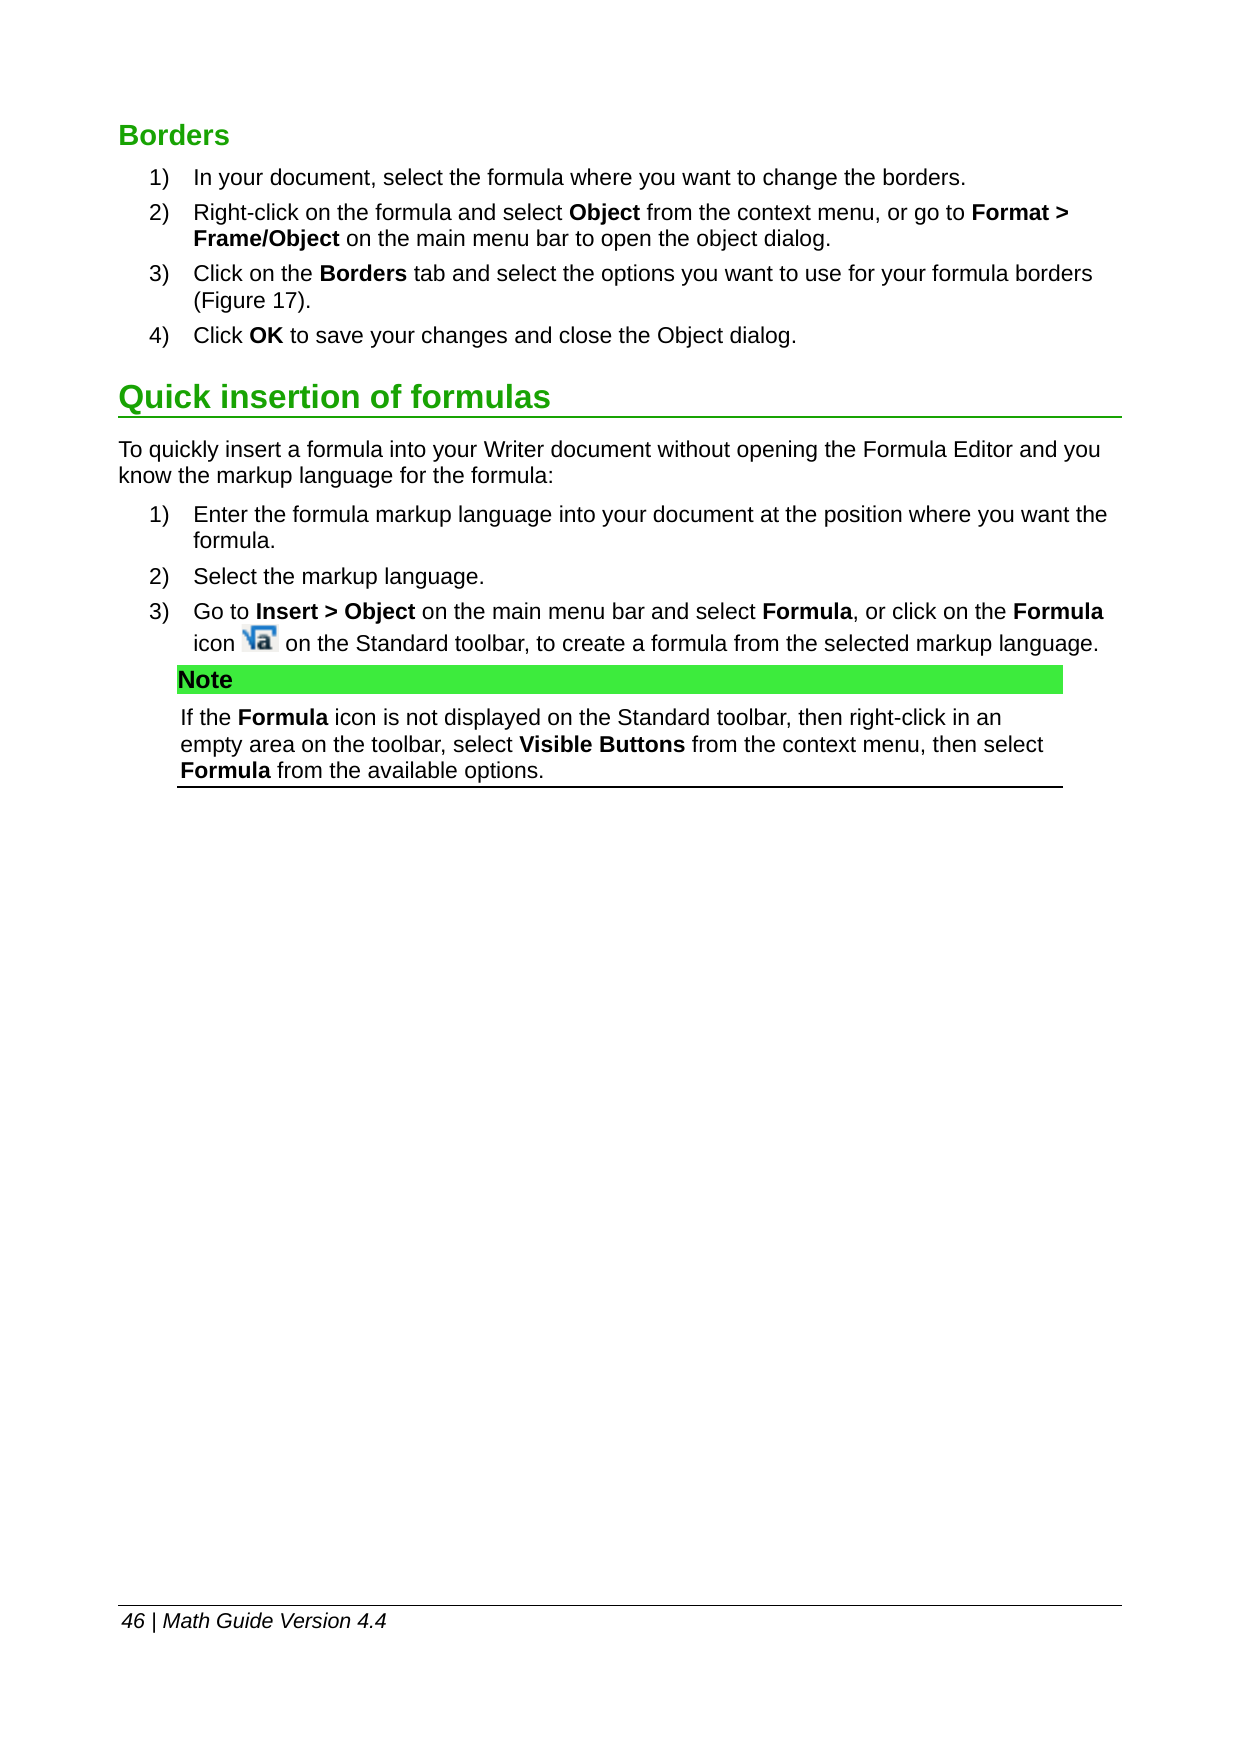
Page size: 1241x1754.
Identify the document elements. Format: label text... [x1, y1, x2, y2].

list Select the markup language. [169, 563, 1122, 589]
list Go to Insert > Object on the main menu bar and select Formula, or click on the Formula icon on the Standard toolbar, to create a formula from the selected markup language. [169, 598, 1122, 656]
list Right-click on the formula and select Object from the context menu, or go to Format > Frame/Object on the main menu bar to open the object dialog. [169, 199, 1122, 251]
subtitle Borders [118, 118, 1122, 152]
text To quickly insert a formula into your Writer document without opening the Formula Editor and you know the markup language for the formula: [118, 436, 1122, 488]
list Click OK to save your changes and close the Object dialog. [169, 322, 1122, 348]
list Enter the formula markup language into your document at the position where you want the formula. [169, 501, 1122, 554]
list Click on the Borders tab and select the options you want to use for your formula borders (Figure 17). [169, 260, 1122, 313]
text If the Formula icon is not displayed on the Standard toolbar, then right-click in an empty area on the toolbar, select Visible Buttons from the context menu, then select Formula from the available options. [177, 701, 1063, 786]
picture [241, 624, 279, 652]
list In your document, select the formula where you want to change the borders. [169, 163, 1122, 190]
subtitle Note [177, 665, 1063, 694]
subtitle Quick insertion of formulas [118, 378, 1122, 416]
